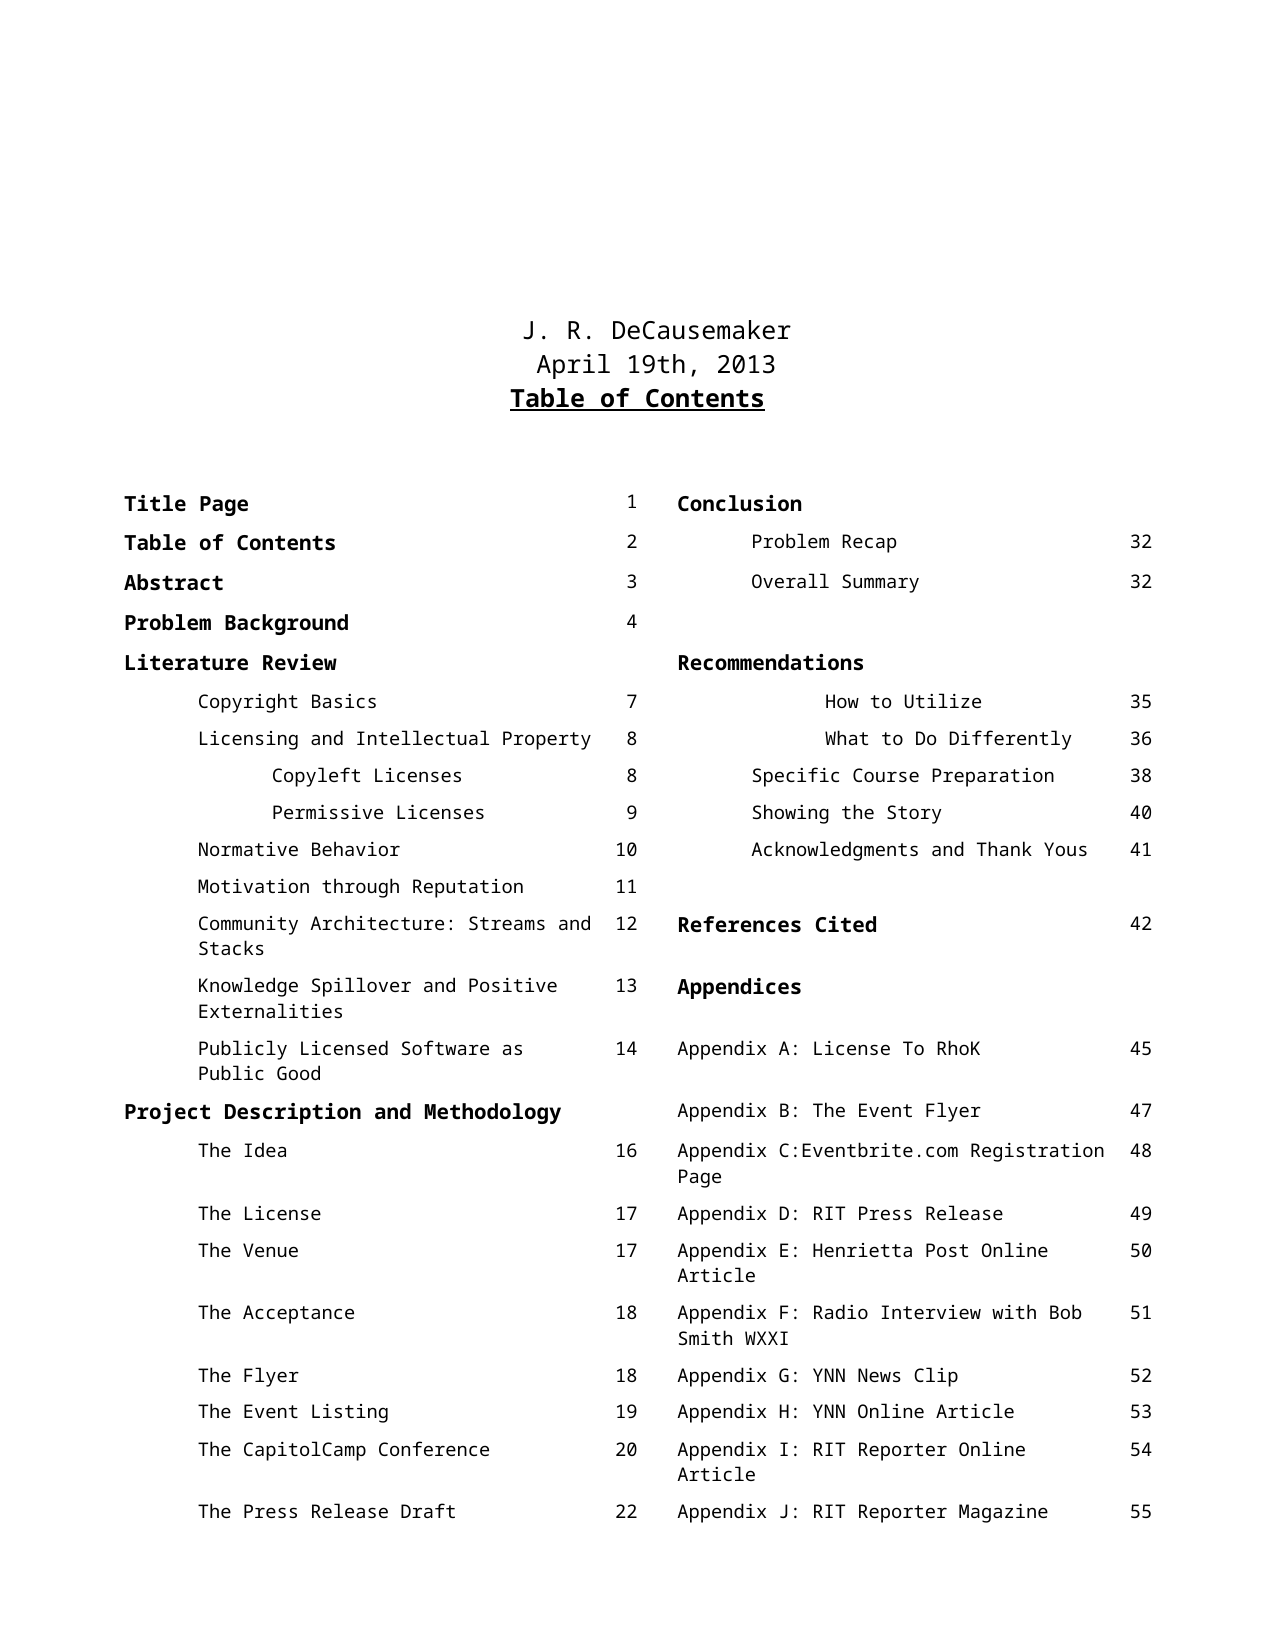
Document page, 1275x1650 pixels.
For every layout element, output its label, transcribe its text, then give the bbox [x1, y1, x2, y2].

table_cell [643, 867, 671, 904]
table_cell 19 [605, 1393, 643, 1430]
table_cell Normative Behavior [118, 830, 605, 867]
table_cell [1116, 643, 1158, 682]
text J. R. DeCausemaker [156, 313, 1157, 347]
table_cell 16 [605, 1132, 643, 1194]
table_cell Problem Recap [671, 523, 1116, 563]
table_cell [1116, 603, 1158, 642]
table_cell Appendix D: RIT Press Release [671, 1194, 1116, 1231]
table_cell The Venue [118, 1231, 605, 1294]
table_cell [643, 1132, 671, 1194]
table_cell 55 [1116, 1493, 1158, 1529]
table_cell 17 [605, 1231, 643, 1294]
table_cell Copyleft Licenses [118, 756, 605, 793]
table_cell [643, 1493, 671, 1529]
table_cell [605, 1092, 643, 1132]
table_cell Licensing and Intellectual Property [118, 719, 605, 756]
table_header [643, 483, 671, 523]
table_cell Appendix G: YNN News Clip [671, 1356, 1116, 1393]
table_cell 4 [605, 603, 643, 642]
table_cell Problem Background [118, 603, 605, 642]
table_cell Appendix C:Eventbrite.com Registration Page [671, 1132, 1116, 1194]
table_cell Acknowledgments and Thank Yous [671, 830, 1116, 867]
table_cell 3 [605, 563, 643, 603]
table_cell References Cited [671, 904, 1116, 967]
table_header 1 [605, 483, 643, 523]
table_cell 2 [605, 523, 643, 563]
table_cell [671, 867, 1116, 904]
table_cell The Idea [118, 1132, 605, 1194]
table_cell Table of Contents [118, 523, 605, 563]
table_cell 7 [605, 683, 643, 719]
table_cell [643, 683, 671, 719]
table_cell Appendix E: Henrietta Post Online Article [671, 1231, 1116, 1294]
table_cell Appendix B: The Event Flyer [671, 1092, 1116, 1132]
table_cell Appendices [671, 967, 1116, 1029]
table_cell 36 [1116, 719, 1158, 756]
table_cell Abstract [118, 563, 605, 603]
table_cell Appendix J: RIT Reporter Magazine [671, 1493, 1116, 1529]
table_cell [643, 603, 671, 642]
table_cell [1116, 967, 1158, 1029]
table_cell 13 [605, 967, 643, 1029]
table_cell Literature Review [118, 643, 605, 682]
table_cell 22 [605, 1493, 643, 1529]
table_cell Project Description and Methodology [118, 1092, 605, 1132]
table_cell [643, 793, 671, 830]
table_cell How to Utilize [671, 683, 1116, 719]
table_cell 47 [1116, 1092, 1158, 1132]
table_cell 50 [1116, 1231, 1158, 1294]
table_cell 41 [1116, 830, 1158, 867]
table_cell [643, 904, 671, 967]
table_cell 48 [1116, 1132, 1158, 1194]
table_cell Permissive Licenses [118, 793, 605, 830]
table_cell [605, 643, 643, 682]
table_cell 17 [605, 1194, 643, 1231]
table_cell The Press Release Draft [118, 1493, 605, 1529]
table_cell 42 [1116, 904, 1158, 967]
table_cell 8 [605, 719, 643, 756]
table_cell [643, 967, 671, 1029]
table_cell Community Architecture: Streams and Stacks [118, 904, 605, 967]
table_cell [643, 1430, 671, 1493]
table_cell 20 [605, 1430, 643, 1493]
table_cell 49 [1116, 1194, 1158, 1231]
table_cell 32 [1116, 563, 1158, 603]
table_cell 8 [605, 756, 643, 793]
table_cell [643, 1092, 671, 1132]
table_cell Overall Summary [671, 563, 1116, 603]
table_cell Appendix A: License To RhoK [671, 1029, 1116, 1092]
table_cell The Acceptance [118, 1294, 605, 1356]
table_cell [1116, 867, 1158, 904]
table_cell [643, 563, 671, 603]
table_cell 38 [1116, 756, 1158, 793]
table_cell Copyright Basics [118, 683, 605, 719]
table_cell 40 [1116, 793, 1158, 830]
table_cell 51 [1116, 1294, 1158, 1356]
table_cell Motivation through Reputation [118, 867, 605, 904]
table_cell 10 [605, 830, 643, 867]
table_cell The Flyer [118, 1356, 605, 1393]
text Table of Contents [118, 381, 1157, 415]
table_cell [643, 523, 671, 563]
table_cell 11 [605, 867, 643, 904]
table_cell 12 [605, 904, 643, 967]
table_cell 53 [1116, 1393, 1158, 1430]
table_cell 18 [605, 1356, 643, 1393]
table_cell 14 [605, 1029, 643, 1092]
table_cell [671, 603, 1116, 642]
table_cell Publicly Licensed Software as Public Good [118, 1029, 605, 1092]
table_cell The Event Listing [118, 1393, 605, 1430]
table_cell [643, 1356, 671, 1393]
table_cell 9 [605, 793, 643, 830]
table_cell [643, 643, 671, 682]
table_cell 35 [1116, 683, 1158, 719]
table_cell [643, 1029, 671, 1092]
table_cell Appendix I: RIT Reporter Online Article [671, 1430, 1116, 1493]
table_cell 32 [1116, 523, 1158, 563]
table_header Conclusion [671, 483, 1116, 523]
table_cell Knowledge Spillover and Positive Externalities [118, 967, 605, 1029]
table_cell [643, 1231, 671, 1294]
table_header [1116, 483, 1158, 523]
table_cell Recommendations [671, 643, 1116, 682]
table_cell 54 [1116, 1430, 1158, 1493]
table_cell [643, 1294, 671, 1356]
table_header Title Page [118, 483, 605, 523]
table_cell The CapitolCamp Conference [118, 1430, 605, 1493]
table_cell The License [118, 1194, 605, 1231]
table_cell Showing the Story [671, 793, 1116, 830]
table_cell [643, 756, 671, 793]
table_cell Appendix H: YNN Online Article [671, 1393, 1116, 1430]
table_cell 52 [1116, 1356, 1158, 1393]
table_cell [643, 1194, 671, 1231]
table_cell 18 [605, 1294, 643, 1356]
text April 19th, 2013 [156, 347, 1157, 381]
table_cell [643, 1393, 671, 1430]
table_cell Specific Course Preparation [671, 756, 1116, 793]
table_cell [643, 830, 671, 867]
table_cell 45 [1116, 1029, 1158, 1092]
table_cell What to Do Differently [671, 719, 1116, 756]
table_cell [643, 719, 671, 756]
table_cell Appendix F: Radio Interview with Bob Smith WXXI [671, 1294, 1116, 1356]
